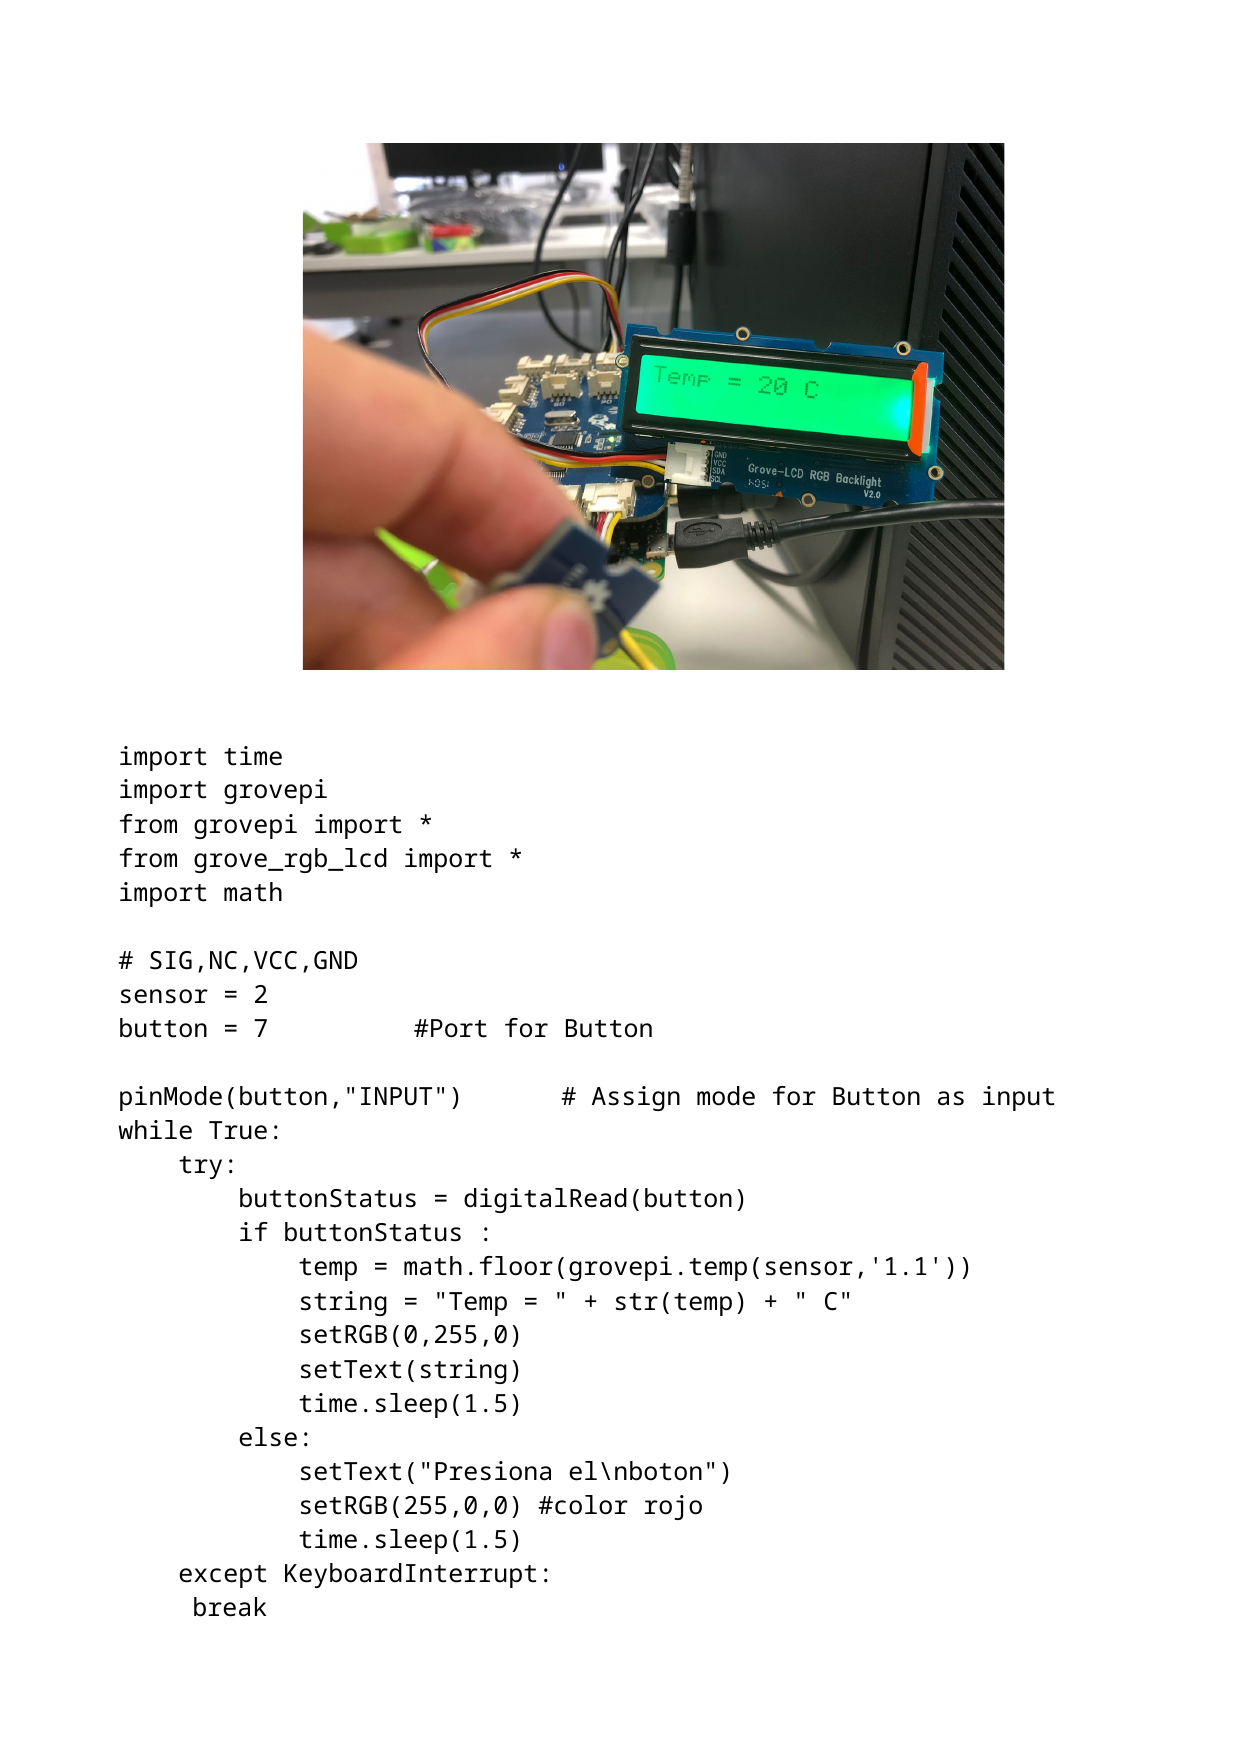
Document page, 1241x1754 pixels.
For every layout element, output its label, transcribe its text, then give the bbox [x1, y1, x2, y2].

text while True: [118, 1113, 1122, 1147]
text setText("Presiona el\nboton") [118, 1453, 1122, 1487]
text except KeyboardInterrupt: [118, 1556, 1122, 1590]
text temp = math.floor(grovepi.temp(sensor,'1.1')) [118, 1249, 1122, 1283]
text import math [118, 874, 1122, 908]
text buttonStatus = digitalRead(button) [118, 1181, 1122, 1215]
text from grovepi import * [118, 806, 1122, 840]
text button = 7 #Port for Button [118, 1011, 1122, 1045]
text import time [118, 738, 1122, 772]
text break [118, 1590, 1122, 1624]
text setRGB(255,0,0) #color rojo [118, 1487, 1122, 1522]
text time.sleep(1.5) [118, 1522, 1122, 1556]
text string = "Temp = " + str(temp) + " C" [118, 1283, 1122, 1317]
text sensor = 2 [118, 977, 1122, 1011]
text if buttonStatus : [118, 1215, 1122, 1249]
text setRGB(0,255,0) [118, 1317, 1122, 1351]
picture [302, 143, 1005, 670]
text time.sleep(1.5) [118, 1385, 1122, 1419]
text # SIG,NC,VCC,GND [118, 942, 1122, 977]
text from grove_rgb_lcd import * [118, 840, 1122, 874]
text setText(string) [118, 1351, 1122, 1385]
text import grovepi [118, 772, 1122, 806]
text try: [118, 1147, 1122, 1181]
text pinMode(button,"INPUT") # Assign mode for Button as input [118, 1079, 1122, 1113]
text else: [118, 1419, 1122, 1453]
